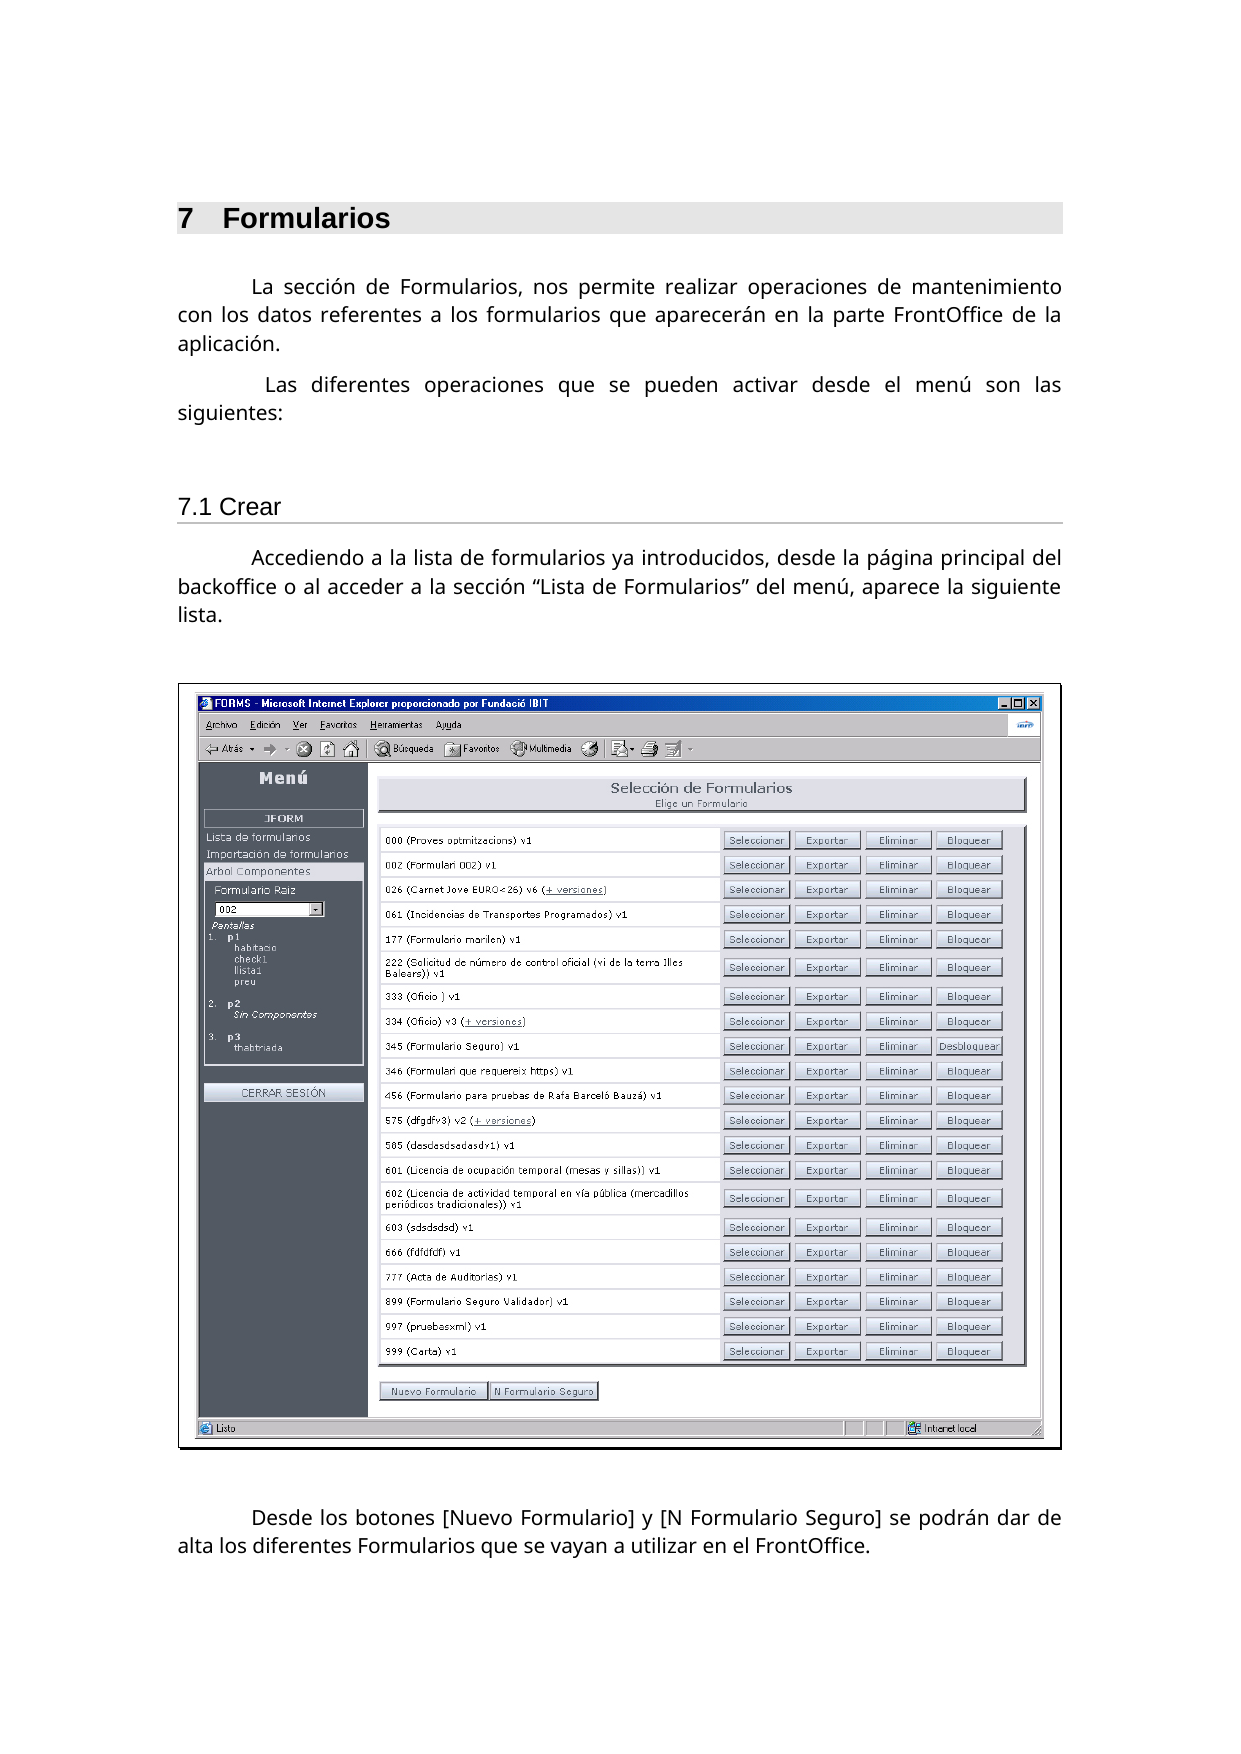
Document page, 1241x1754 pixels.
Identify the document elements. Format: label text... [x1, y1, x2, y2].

subtitle 7.1 Crear [177, 492, 1063, 522]
subtitle Formularios [177, 202, 1063, 234]
text Accediendo a la lista de formularios ya introducidos, desde la página principal del backoffice o al acceder a la sección “Lista de Formularios” del menú, aparece la siguiente lista. [177, 543, 1063, 629]
text La sección de Formularios, nos permite realizar operaciones de mantenimiento con los datos referentes a los formularios que aparecerán en la parte FrontOffice de la aplicación. [177, 272, 1063, 357]
text Las diferentes operaciones que se pueden activar desde el menú son las siguientes: [177, 370, 1063, 427]
text Desde los botones [Nuevo Formulario] y [N Formulario Seguro] se podrán dar de alta los diferentes Formularios que se vayan a utilizar en el FrontOffice. [177, 1503, 1063, 1560]
picture [194, 692, 1044, 1439]
